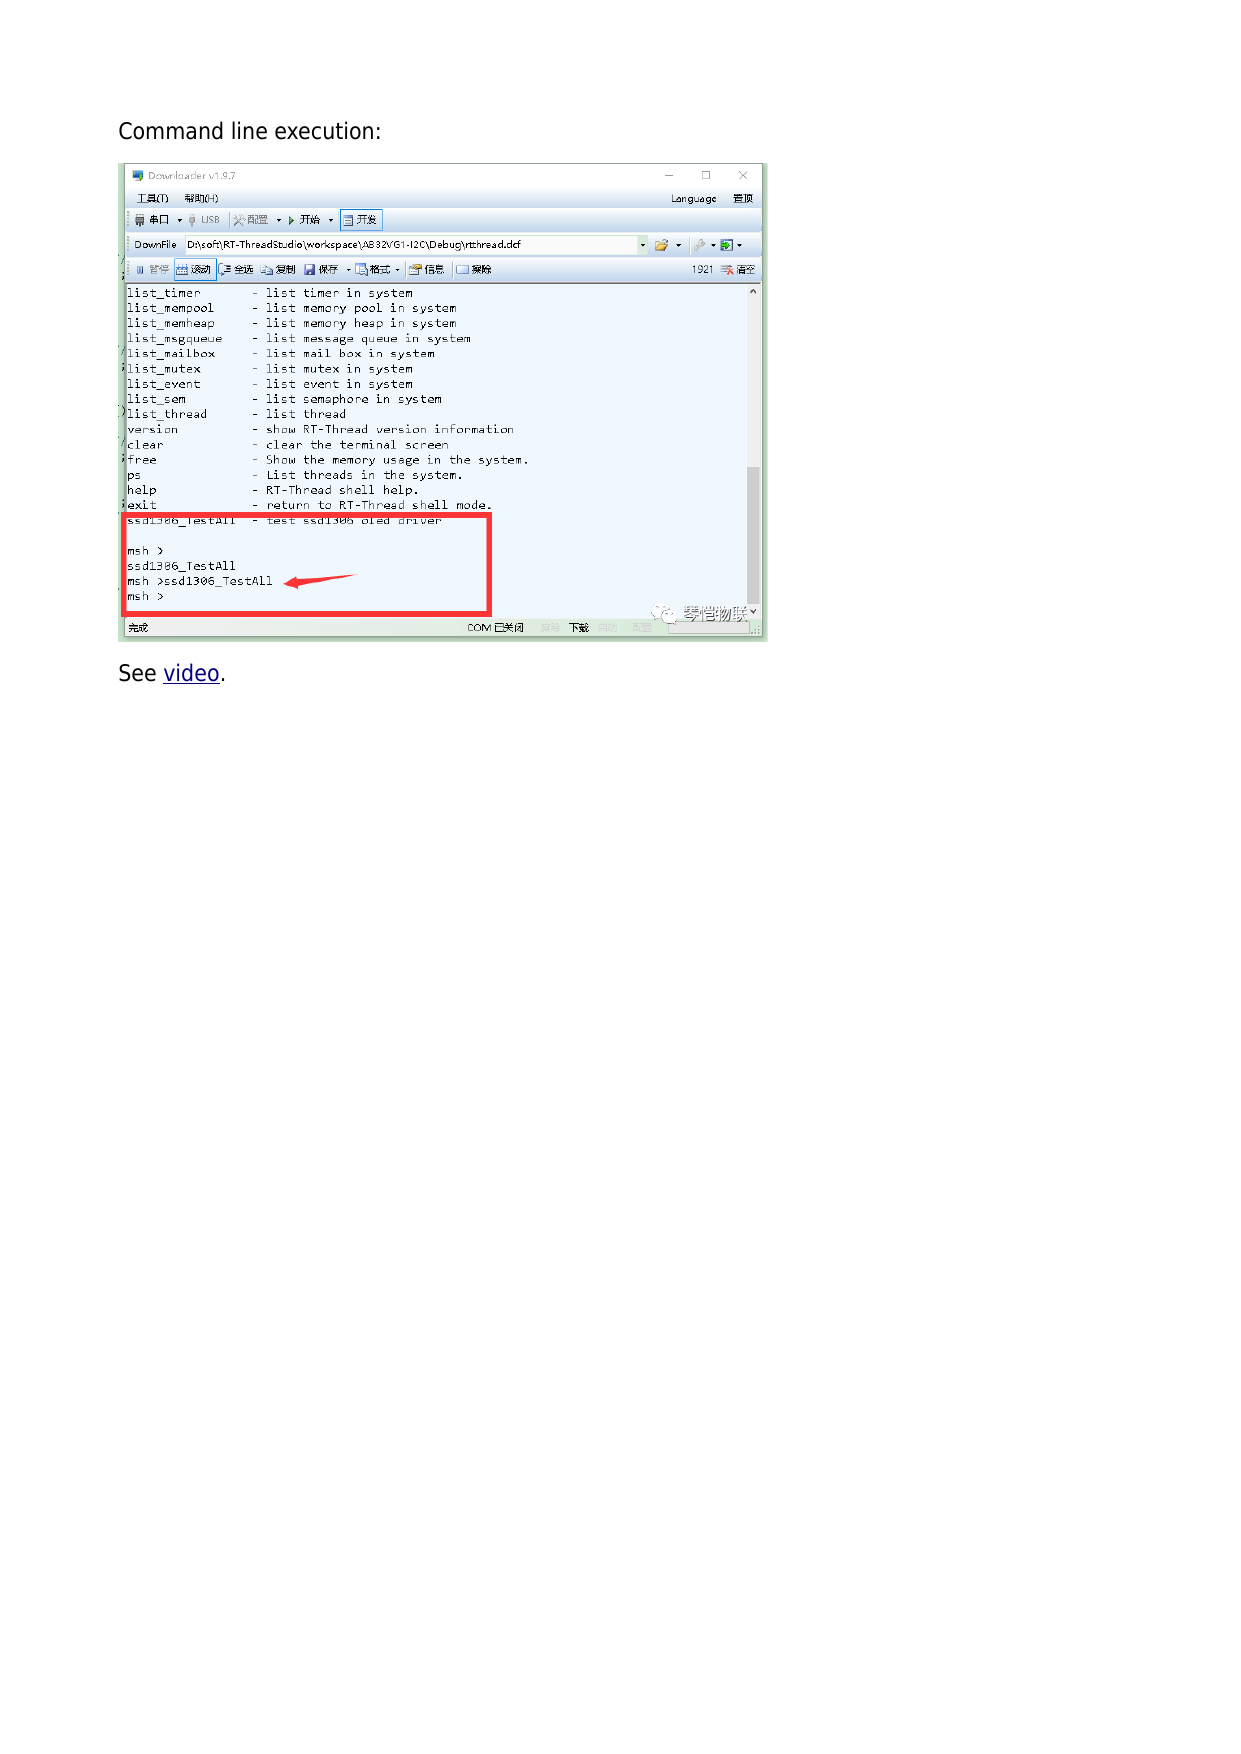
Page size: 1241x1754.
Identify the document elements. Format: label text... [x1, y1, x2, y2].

text Command line execution: [118, 118, 1122, 145]
picture [118, 163, 768, 642]
text See video. [118, 660, 1122, 687]
